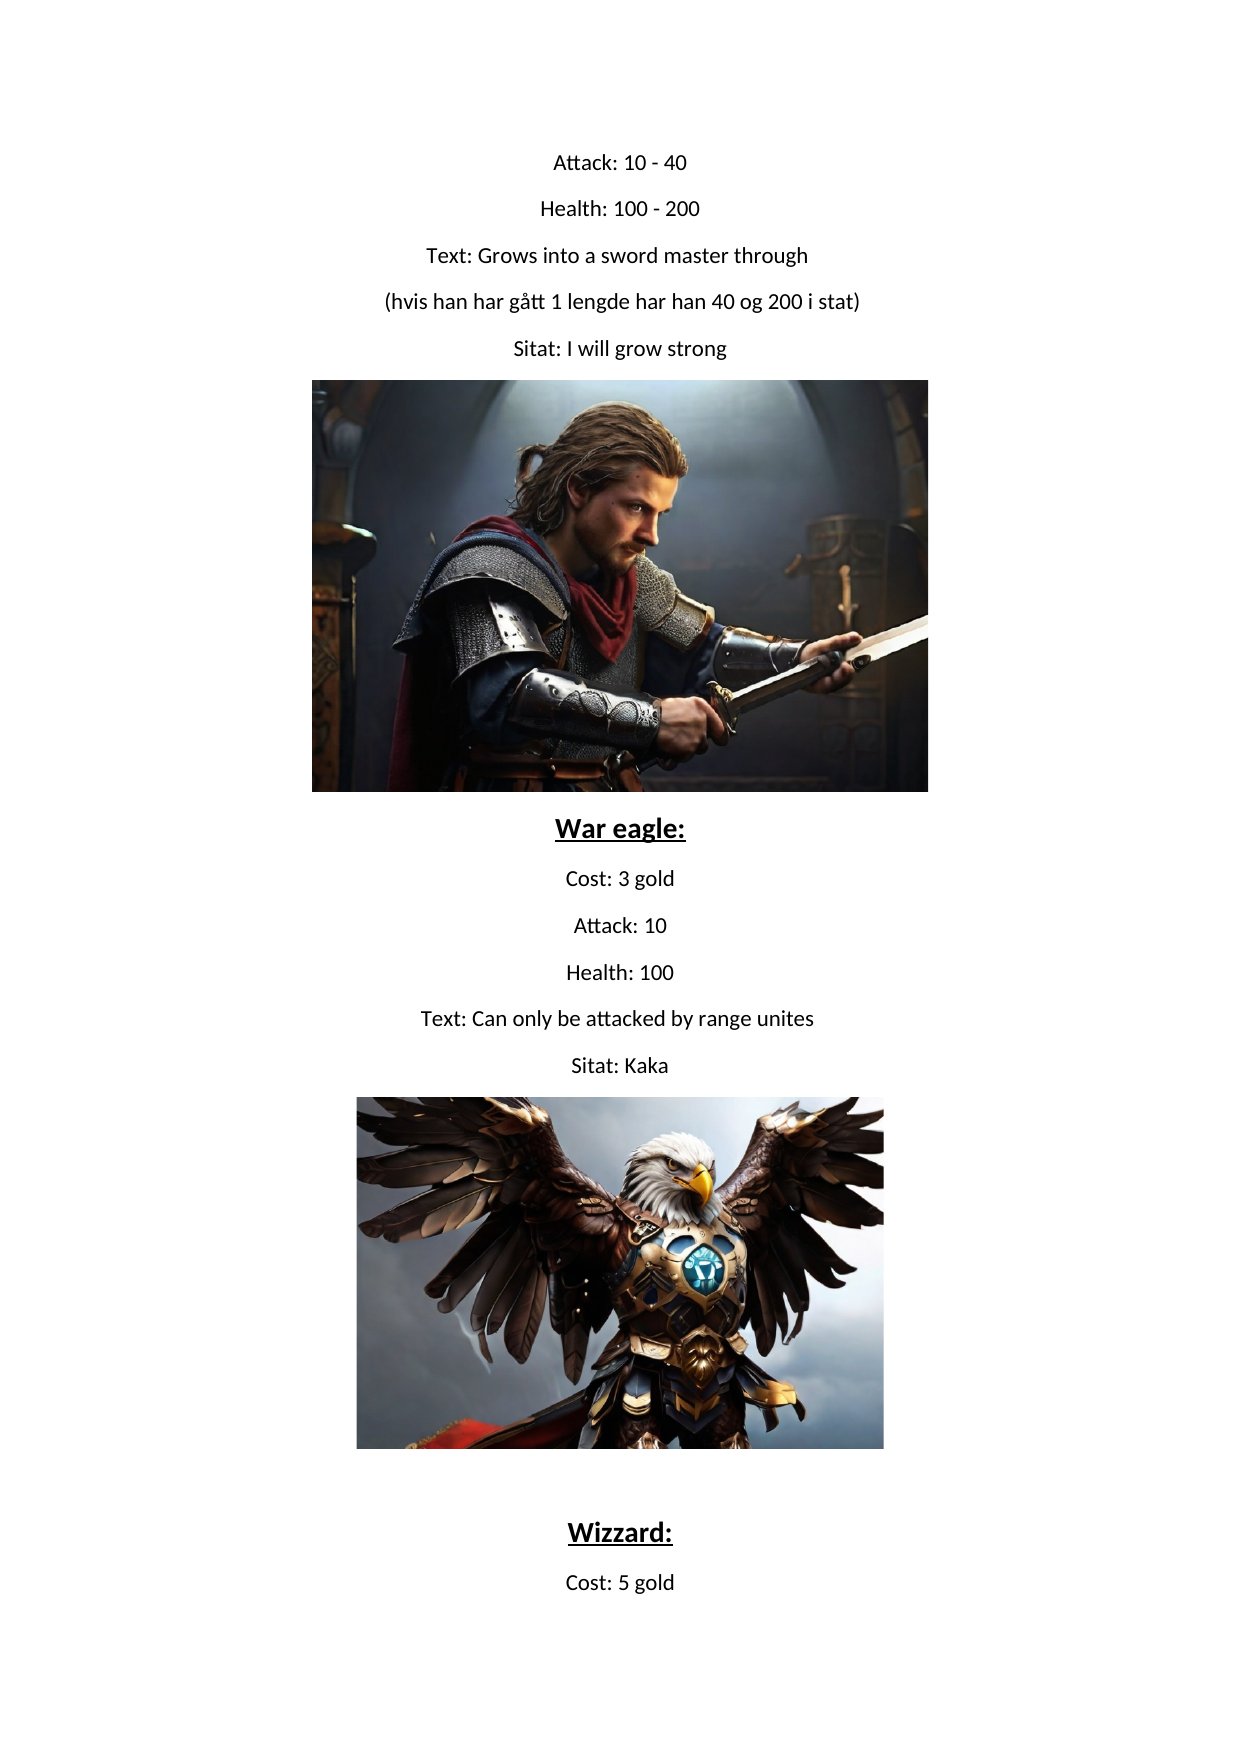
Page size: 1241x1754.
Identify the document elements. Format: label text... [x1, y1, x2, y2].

text Wizzard: [148, 1514, 1093, 1549]
text Cost: 3 gold [148, 864, 1093, 892]
text Text: Grows into a sword master through [148, 241, 1093, 269]
text War eagle: [148, 810, 1093, 845]
text Sitat: I will grow strong [148, 334, 1093, 362]
text Cost: 5 gold [148, 1568, 1093, 1596]
text Health: 100 [148, 958, 1093, 986]
text Text: Can only be attacked by range unites [148, 1004, 1093, 1032]
text Sitat: Kaka [148, 1051, 1093, 1079]
text Attack: 10 [148, 911, 1093, 939]
text Attack: 10 - 40 [148, 148, 1093, 176]
text Health: 100 - 200 [148, 194, 1093, 222]
text (hvis han har gått 1 lengde har han 40 og 200 i stat) [148, 287, 1093, 315]
